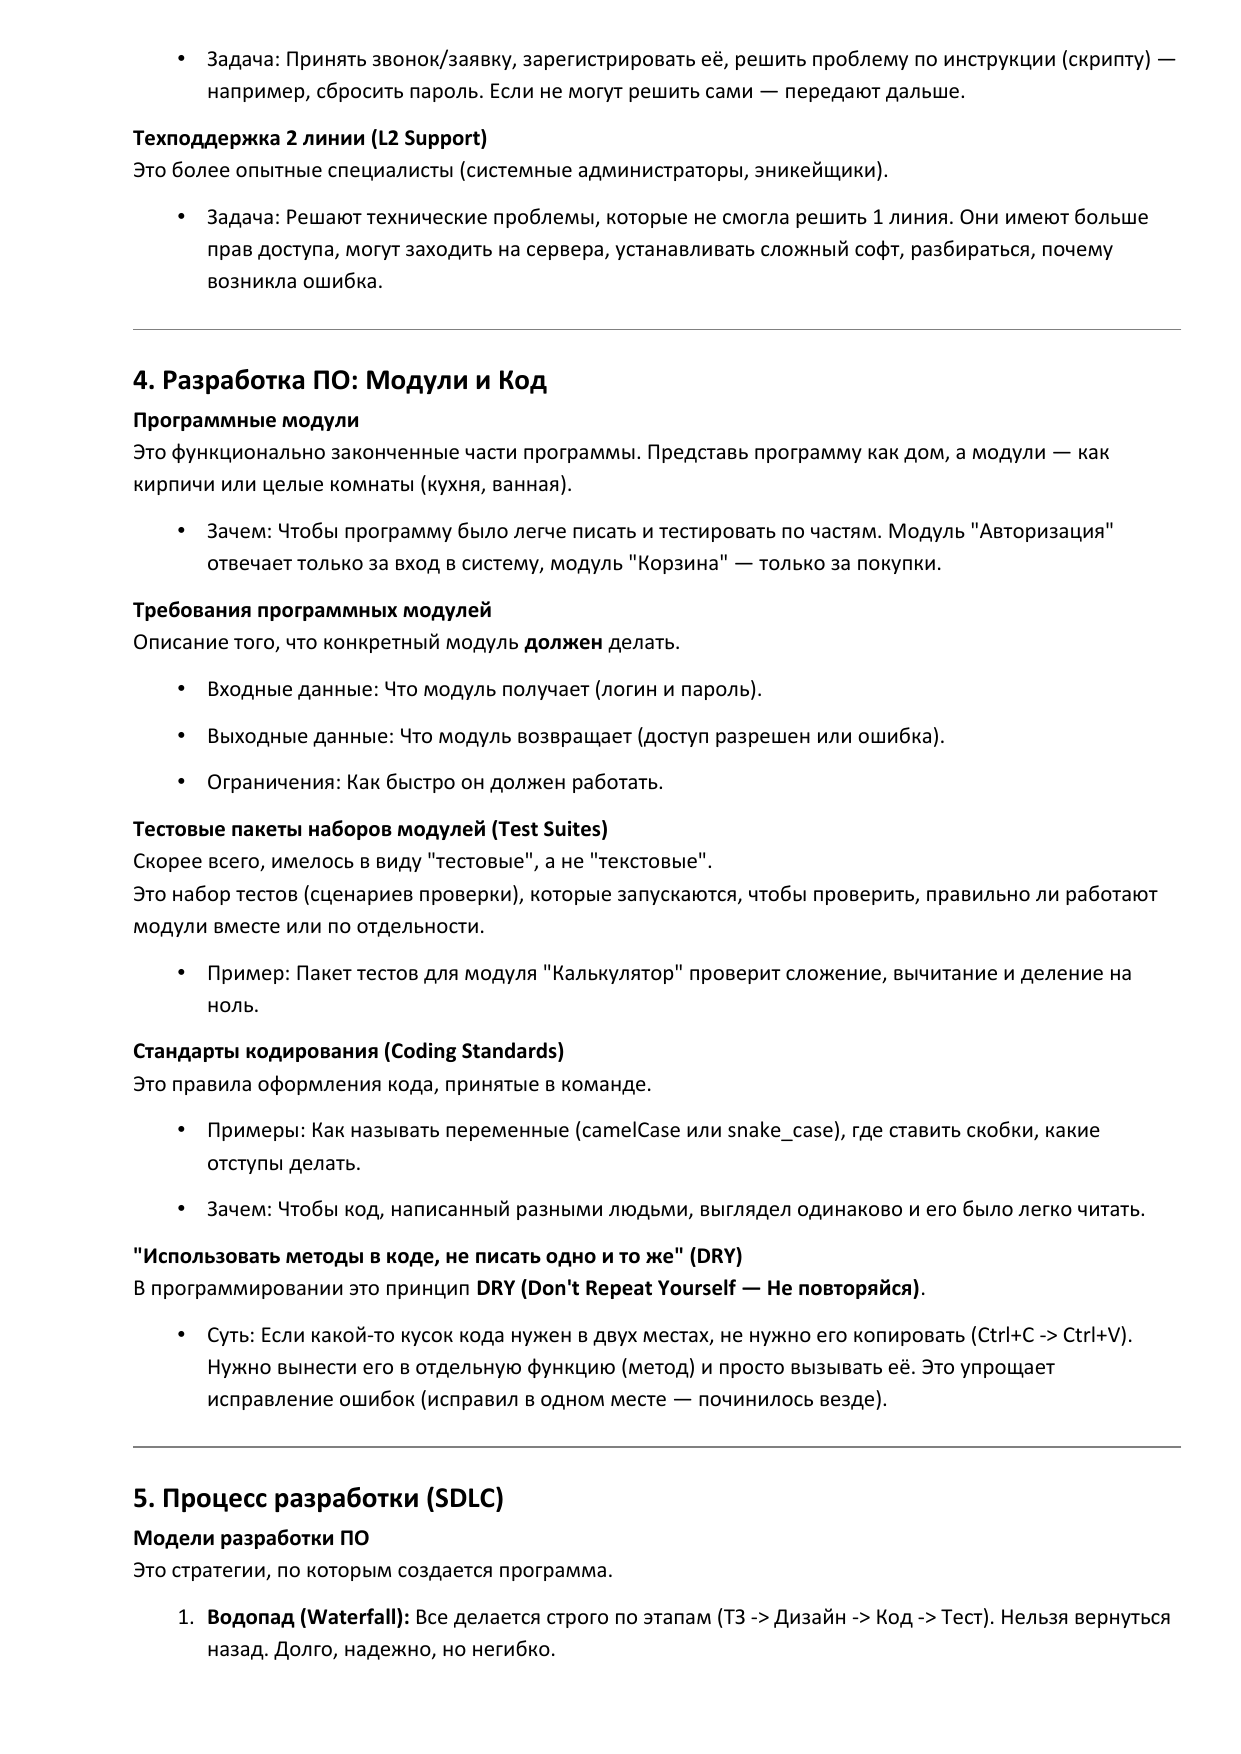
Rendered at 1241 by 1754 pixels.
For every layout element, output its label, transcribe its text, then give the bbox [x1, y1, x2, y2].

list Входные данные: Что модуль получает (логин и пароль). [177, 674, 1181, 702]
list Задача: Принять звонок/заявку, зарегистрировать её, решить проблему по инструкции (скрипту) — например, сбросить пароль. Если не могут решить сами — передают дальше. [177, 44, 1181, 104]
list Суть: Если какой-то кусок кода нужен в двух местах, не нужно его копировать (Ctrl+C -> Ctrl+V). Нужно вынести его в отдельную функцию (метод) и просто вызывать её. Это упрощает исправление ошибок (исправил в одном месте — починилось везде). [177, 1320, 1181, 1413]
list Ограничения: Как быстро он должен работать. [177, 767, 1181, 796]
text Тестовые пакеты наборов модулей (Test Suites) Скорее всего, имелось в виду "тестовые", а не "текстовые". Это набор тестов (сценариев проверки), которые запускаются, чтобы проверить, правильно ли работают модули вместе или по отдельности. [133, 814, 1181, 939]
text Программные модули Это функционально законченные части программы. Представь программу как дом, а модули — как кирпичи или целые комнаты (кухня, ванная). [133, 405, 1181, 497]
list Водопад (Waterfall): Все делается строго по этапам (ТЗ -> Дизайн -> Код -> Тест). Нельзя вернуться назад. Долго, надежно, но негибко. [177, 1602, 1181, 1662]
text Стандарты кодирования (Coding Standards) Это правила оформления кода, принятые в команде. [133, 1037, 1181, 1097]
list Задача: Решают технические проблемы, которые не смогла решить 1 линия. Они имеют больше прав доступа, могут заходить на сервера, устанавливать сложный софт, разбираться, почему возникла ошибка. [177, 202, 1181, 295]
list Пример: Пакет тестов для модуля "Калькулятор" проверит сложение, вычитание и деление на ноль. [177, 958, 1181, 1018]
text "Использовать методы в коде, не писать одно и то же" (DRY) В программировании это принцип DRY (Don't Repeat Yourself — Не повторяйся). [133, 1241, 1181, 1301]
list Выходные данные: Что модуль возвращает (доступ разрешен или ошибка). [177, 721, 1181, 749]
subtitle 5. Процесс разработки (SDLC) [133, 1479, 1181, 1514]
subtitle 4. Разработка ПО: Модули и Код [133, 361, 1181, 397]
text Требования программных модулей Описание того, что конкретный модуль должен делать. [133, 595, 1181, 655]
text Техподдержка 2 линии (L2 Support) Это более опытные специалисты (системные администраторы, эникейщики). [133, 123, 1181, 183]
list Зачем: Чтобы программу было легче писать и тестировать по частям. Модуль "Авторизация" отвечает только за вход в систему, модуль "Корзина" — только за покупки. [177, 516, 1181, 576]
list Зачем: Чтобы код, написанный разными людьми, выглядел одинаково и его было легко читать. [177, 1194, 1181, 1222]
list Примеры: Как называть переменные (camelCase или snake_case), где ставить скобки, какие отступы делать. [177, 1116, 1181, 1176]
text Модели разработки ПО Это стратегии, по которым создается программа. [133, 1523, 1181, 1583]
